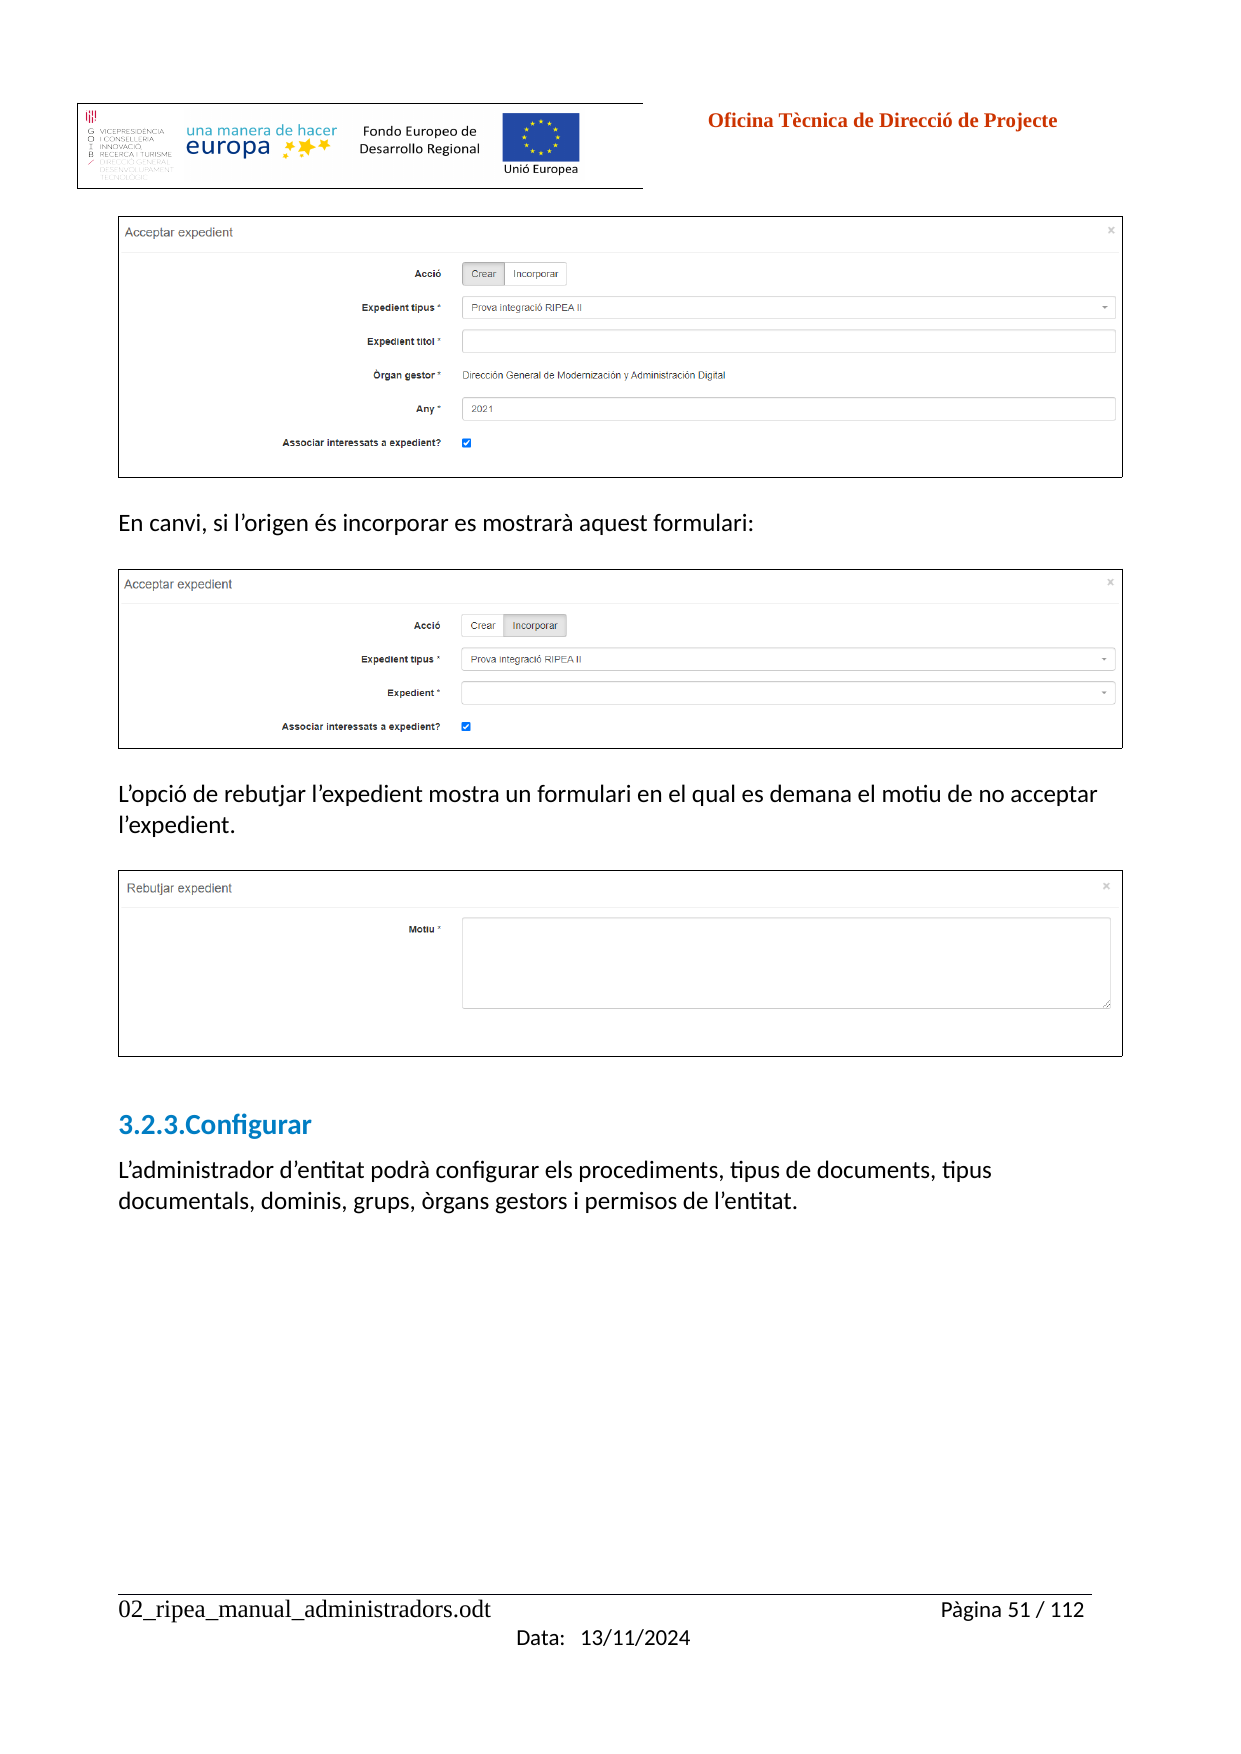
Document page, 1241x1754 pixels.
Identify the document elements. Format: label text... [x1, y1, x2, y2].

picture [121, 571, 1119, 746]
picture [121, 873, 1119, 1054]
text En canvi, si l’origen és incorporar es mostrarà aquest formulari: [118, 507, 1122, 538]
picture [82, 108, 178, 182]
picture [184, 108, 585, 182]
text L’administrador d’entitat podrà configurar els procediments, tipus de documents, tipus documentals, dominis, grups, òrgans gestors i permisos de l’entitat. [118, 1154, 1122, 1216]
subtitle 3.2.3.Configurar [118, 1106, 1122, 1142]
picture [121, 219, 1119, 474]
text L’opció de rebutjar l’expedient mostra un formulari en el qual es demana el motiu de no acceptar l’expedient. [118, 779, 1122, 840]
